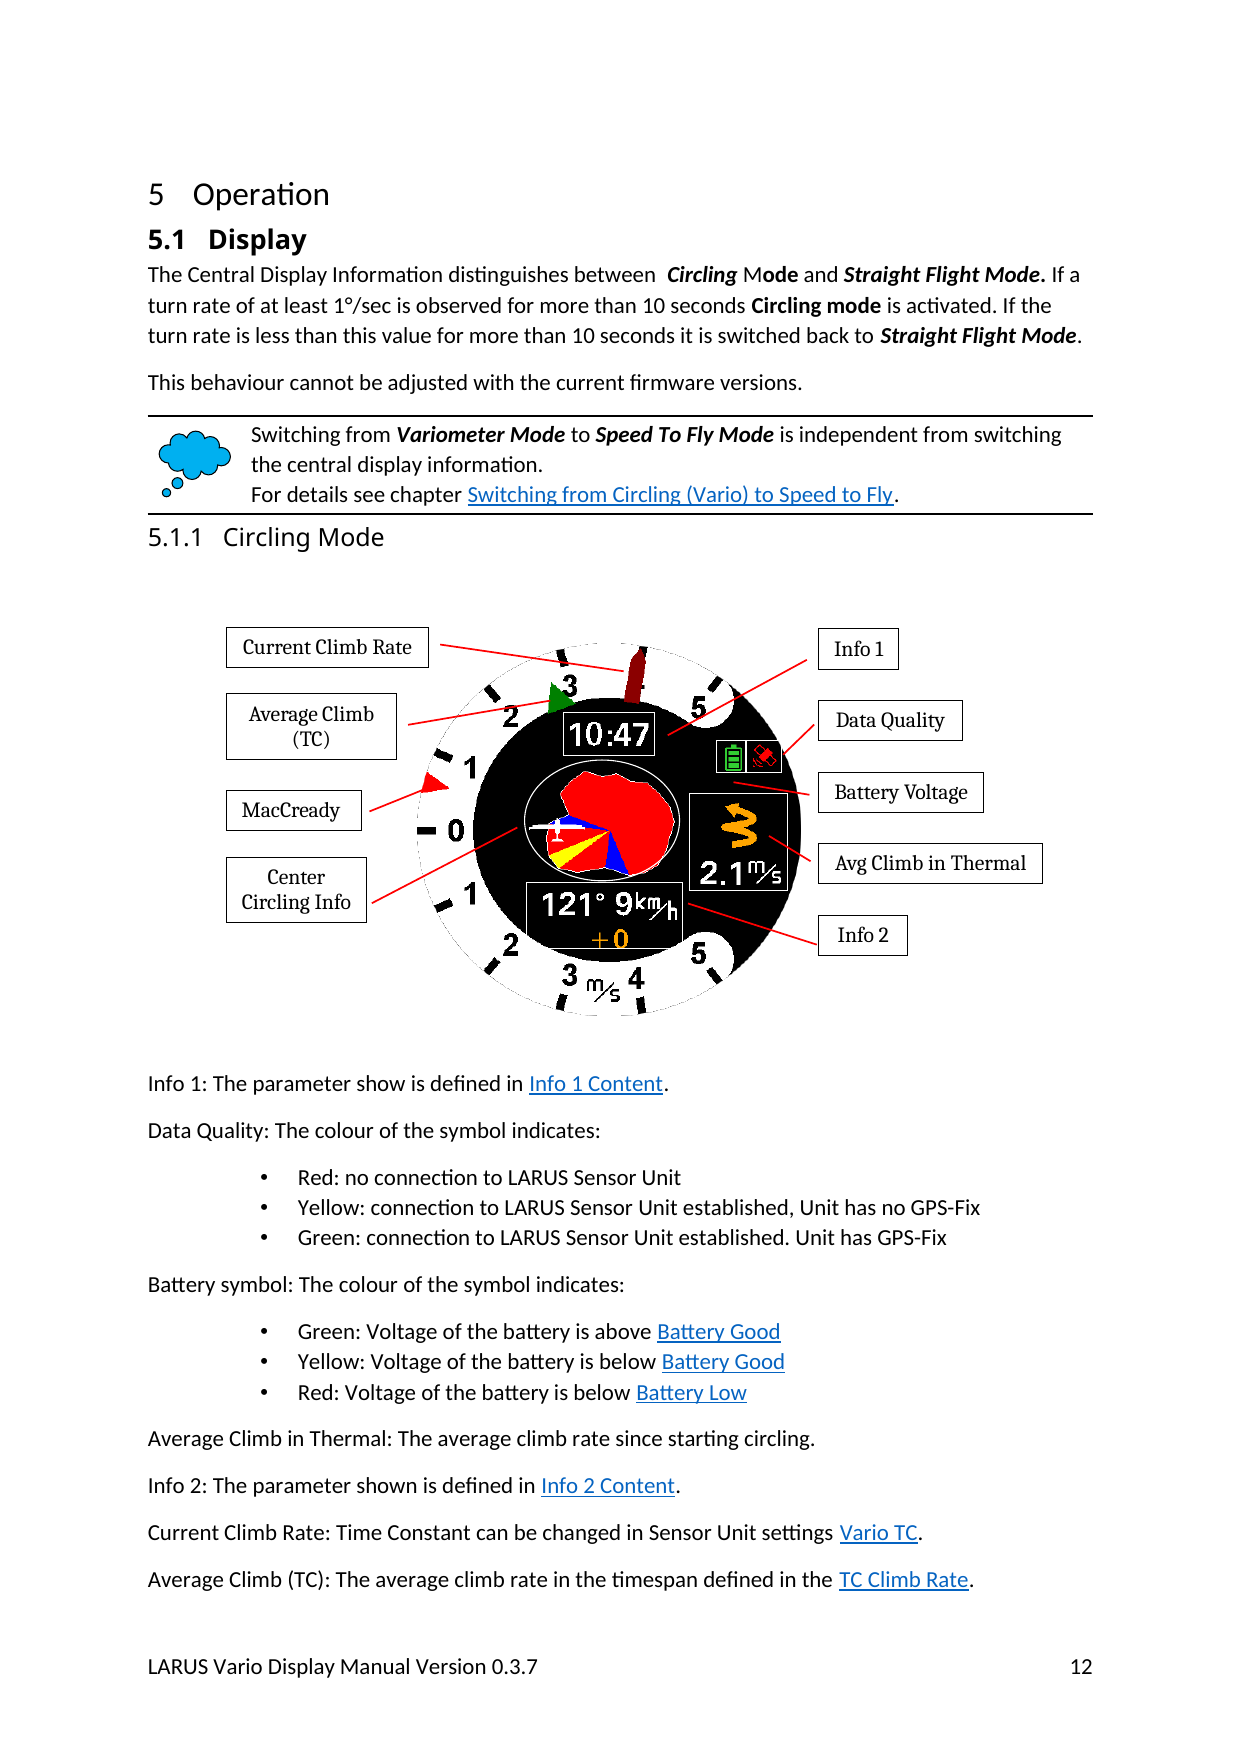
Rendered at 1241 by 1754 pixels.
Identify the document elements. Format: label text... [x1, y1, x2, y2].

text This behaviour cannot be adjusted with the current firmware versions. [148, 368, 1093, 396]
list Yellow: Voltage of the battery is below Battery Good [260, 1347, 1093, 1375]
list Red: Voltage of the battery is below Battery Low [260, 1378, 1093, 1406]
subtitle Operation [148, 173, 1093, 213]
text Average Climb (TC): The average climb rate in the timespan defined in the TC Climb Rate. [148, 1565, 1093, 1593]
subtitle Display [148, 221, 1093, 258]
subtitle Circling Mode [148, 519, 1093, 553]
list Yellow: connection to LARUS Sensor Unit established, Unit has no GPS-Fix [260, 1193, 1093, 1221]
list Green: Voltage of the battery is above Battery Good [260, 1317, 1093, 1345]
text Data Quality: The colour of the symbol indicates: [148, 1116, 1093, 1144]
table_header [148, 417, 248, 513]
text Info 1: The parameter show is defined in Info 1 Content. [148, 1069, 1093, 1097]
list Green: connection to LARUS Sensor Unit established. Unit has GPS-Fix [260, 1223, 1093, 1251]
text Info 2: The parameter shown is defined in Info 2 Content. [148, 1471, 1093, 1499]
list Red: no connection to LARUS Sensor Unit [260, 1163, 1093, 1191]
table_header Switching from Variometer Mode to Speed To Fly Mode is independent from switching the central display information. For details see chapter Switching from Circling (Vario) to Speed to Fly. [248, 417, 1093, 513]
text Average Climb in Thermal: The average climb rate since starting circling. [148, 1424, 1093, 1452]
text Battery symbol: The colour of the symbol indicates: [148, 1270, 1093, 1298]
text Current Climb Rate: Time Constant can be changed in Sensor Unit settings Vario TC. [148, 1518, 1093, 1546]
text The Central Display Information distinguishes between Circling Mode and Straight Flight Mode. If a turn rate of at least 1°/sec is observed for more than 10 seconds Circling mode is activated. If the turn rate is less than this value for more than 10 seconds it is switched back to Straight Flight Mode. [148, 261, 1093, 349]
